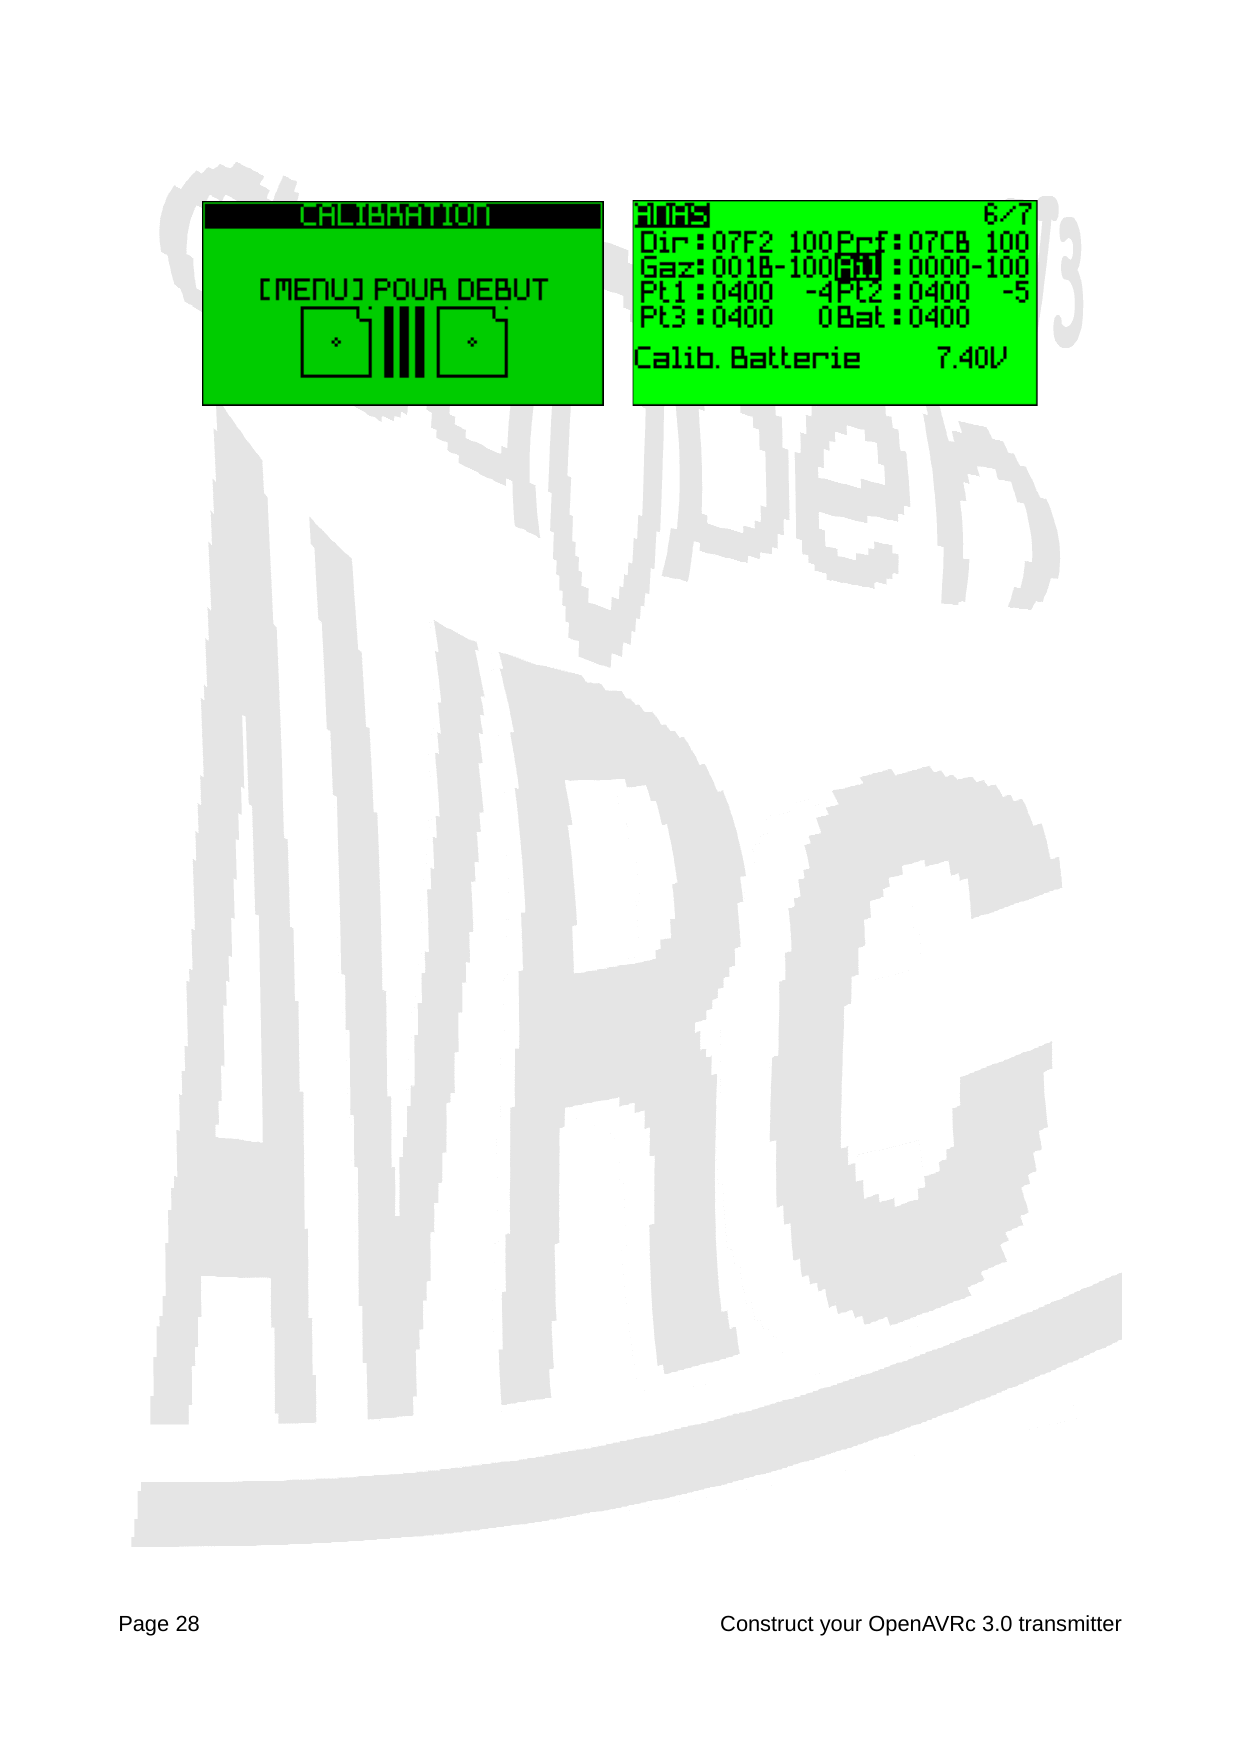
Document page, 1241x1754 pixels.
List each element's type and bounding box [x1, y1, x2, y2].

picture [632, 200, 1038, 406]
picture [202, 201, 604, 406]
